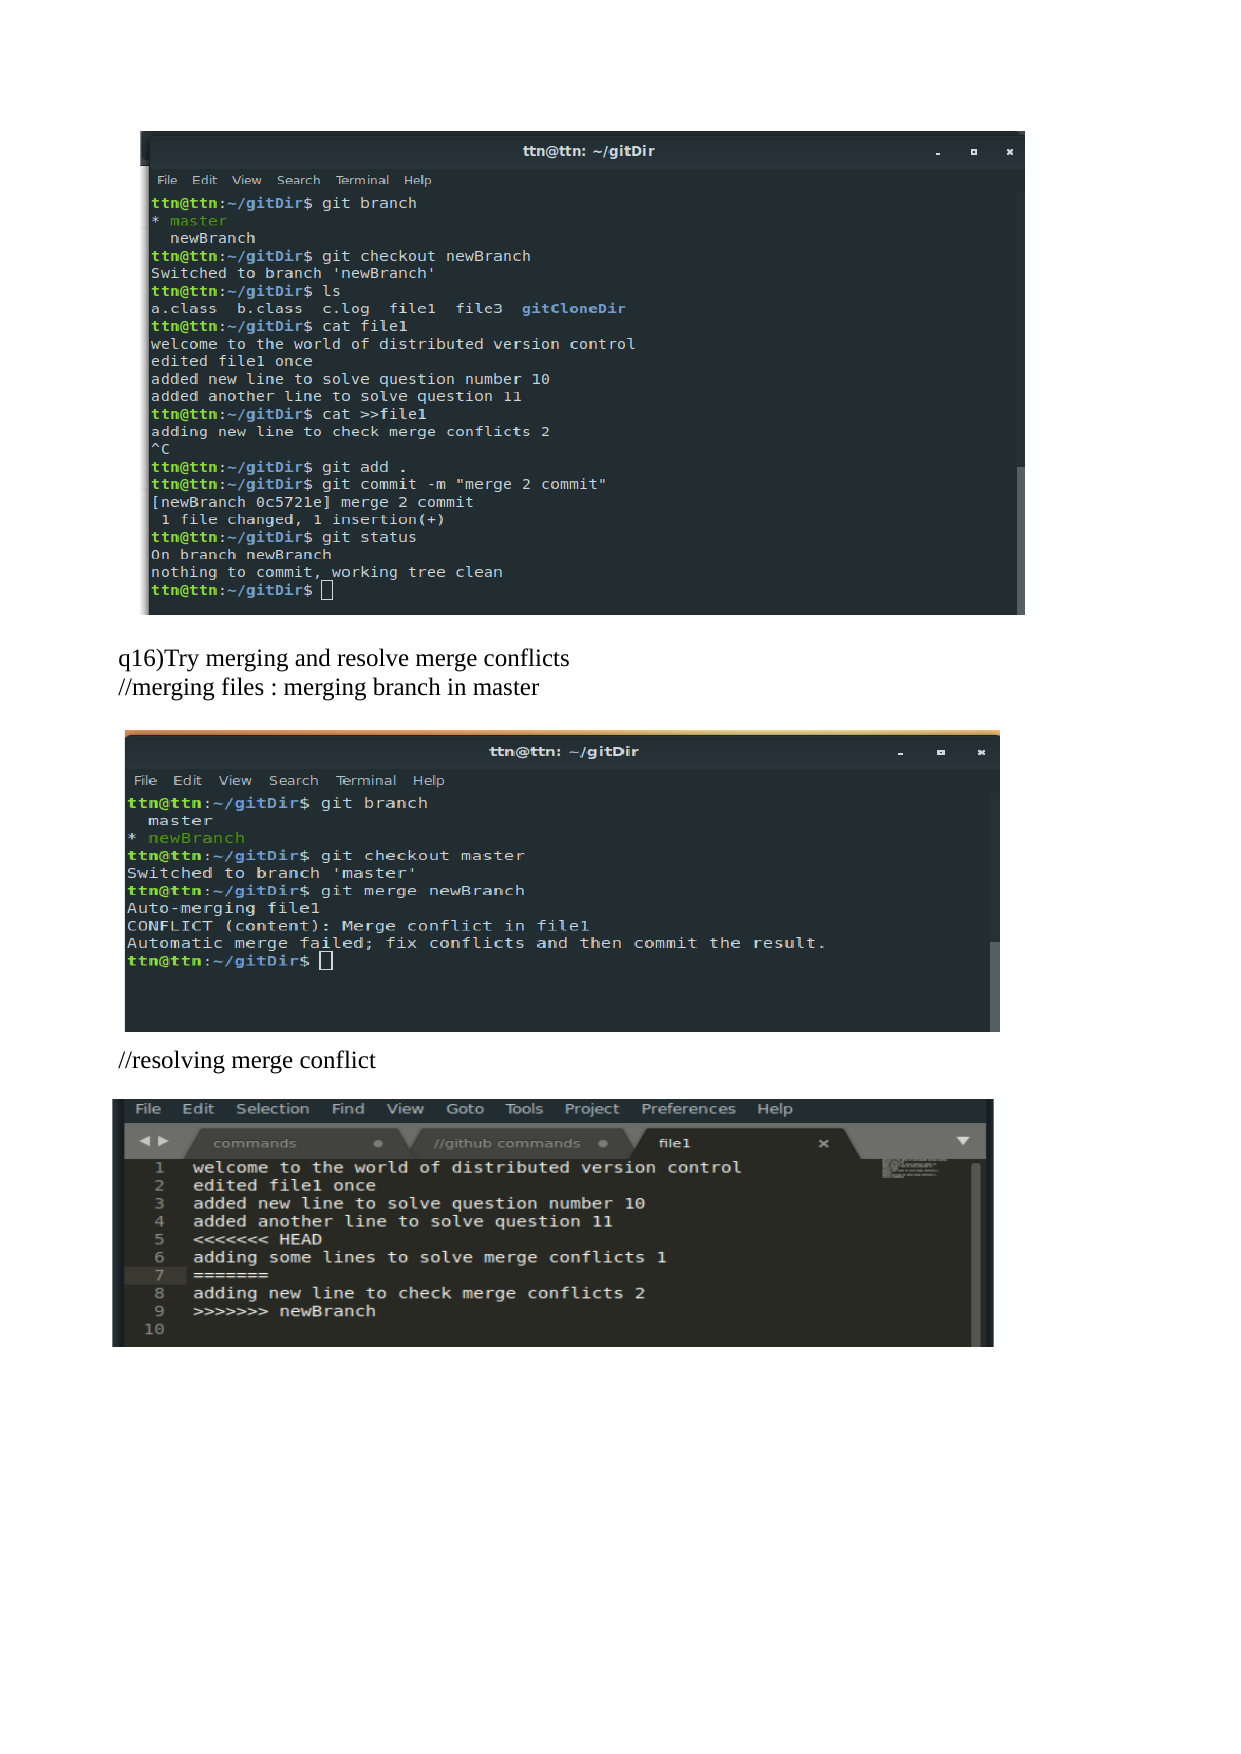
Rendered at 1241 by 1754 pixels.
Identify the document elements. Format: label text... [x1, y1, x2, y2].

picture [124, 730, 1000, 1032]
picture [112, 1099, 994, 1347]
text //merging files : merging branch in master [118, 672, 1122, 700]
text q16)Try merging and resolve merge conflicts [118, 643, 1122, 672]
picture [140, 131, 1025, 615]
text //resolving merge conflict [118, 1045, 1122, 1074]
